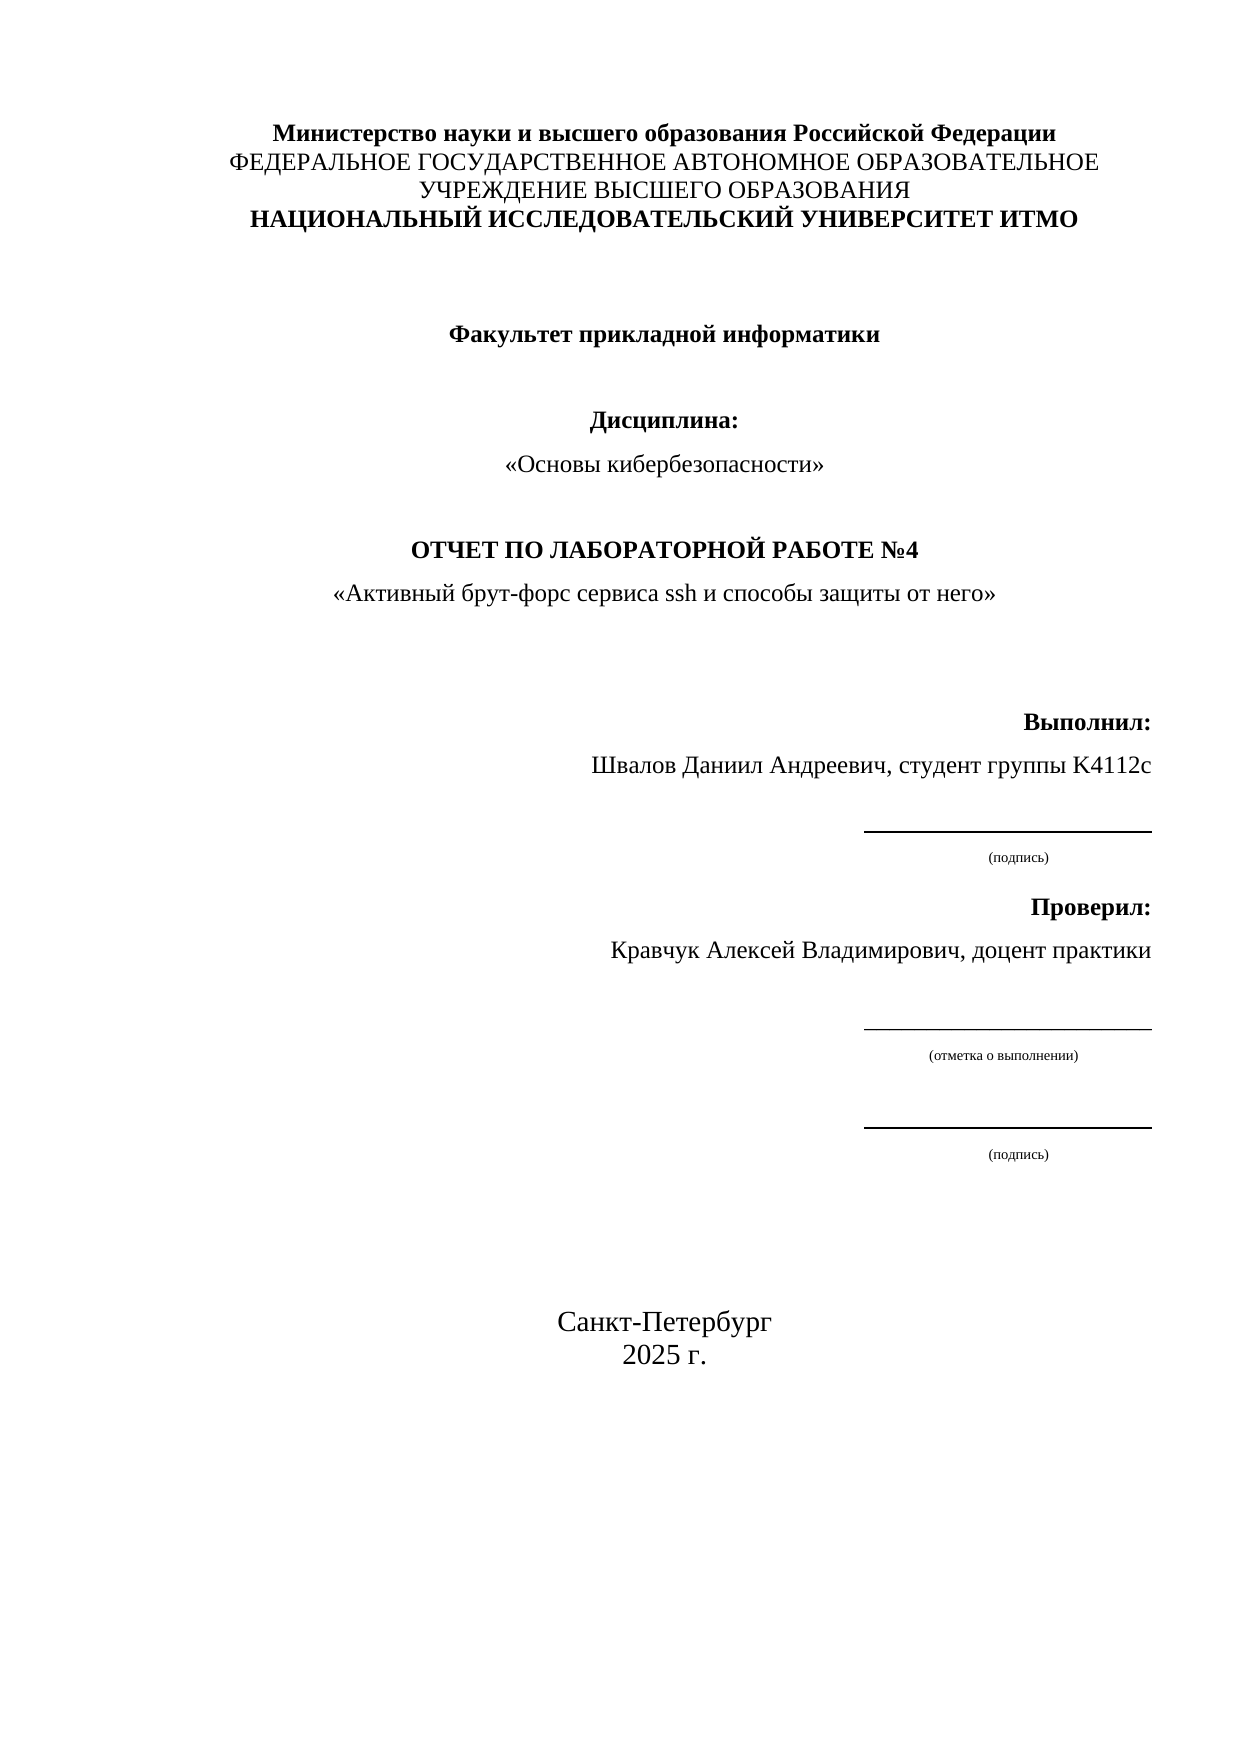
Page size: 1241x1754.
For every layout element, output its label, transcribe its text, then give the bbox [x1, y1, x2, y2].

text _______________________ [177, 806, 1152, 835]
text (подпись) [914, 1146, 1152, 1174]
text Кравчук Алексей Владимирович, доцент практики [177, 936, 1152, 964]
text «Основы кибербезопасности» [177, 449, 1152, 477]
text Дисциплина: [177, 406, 1152, 434]
text Выполнил: [177, 707, 1152, 736]
text (отметка о выполнении) [914, 1047, 1152, 1076]
text Проверил: [177, 892, 1152, 921]
text 2025 г. [177, 1337, 1152, 1371]
text Швалов Даниил Андреевич, студент группы K4112c [177, 751, 1152, 779]
text «Активный брут-форс сервиса ssh и способы защиты от него» [177, 578, 1152, 607]
text Факультет прикладной информатики [177, 319, 1152, 348]
text _______________________ [177, 1102, 1152, 1131]
text Министерство науки и высшего образования Российской Федерации ФЕДЕРАЛЬНОЕ ГОСУДАРСТВЕННОЕ АВТОНОМНОЕ ОБРАЗОВАТЕЛЬНОЕ УЧРЕЖДЕНИЕ ВЫСШЕГО ОБРАЗОВАНИЯ НАЦИОНАЛЬНЫЙ ИССЛЕДОВАТЕЛЬСКИЙ УНИВЕРСИТЕТ ИТМО [177, 118, 1152, 233]
text (подпись) [914, 849, 1152, 878]
text _______________________ [177, 1004, 1152, 1032]
text Санкт-Петербург [177, 1304, 1152, 1337]
text ОТЧЕТ ПО ЛАБОРАТОРНОЙ РАБОТЕ №4 [177, 535, 1152, 564]
